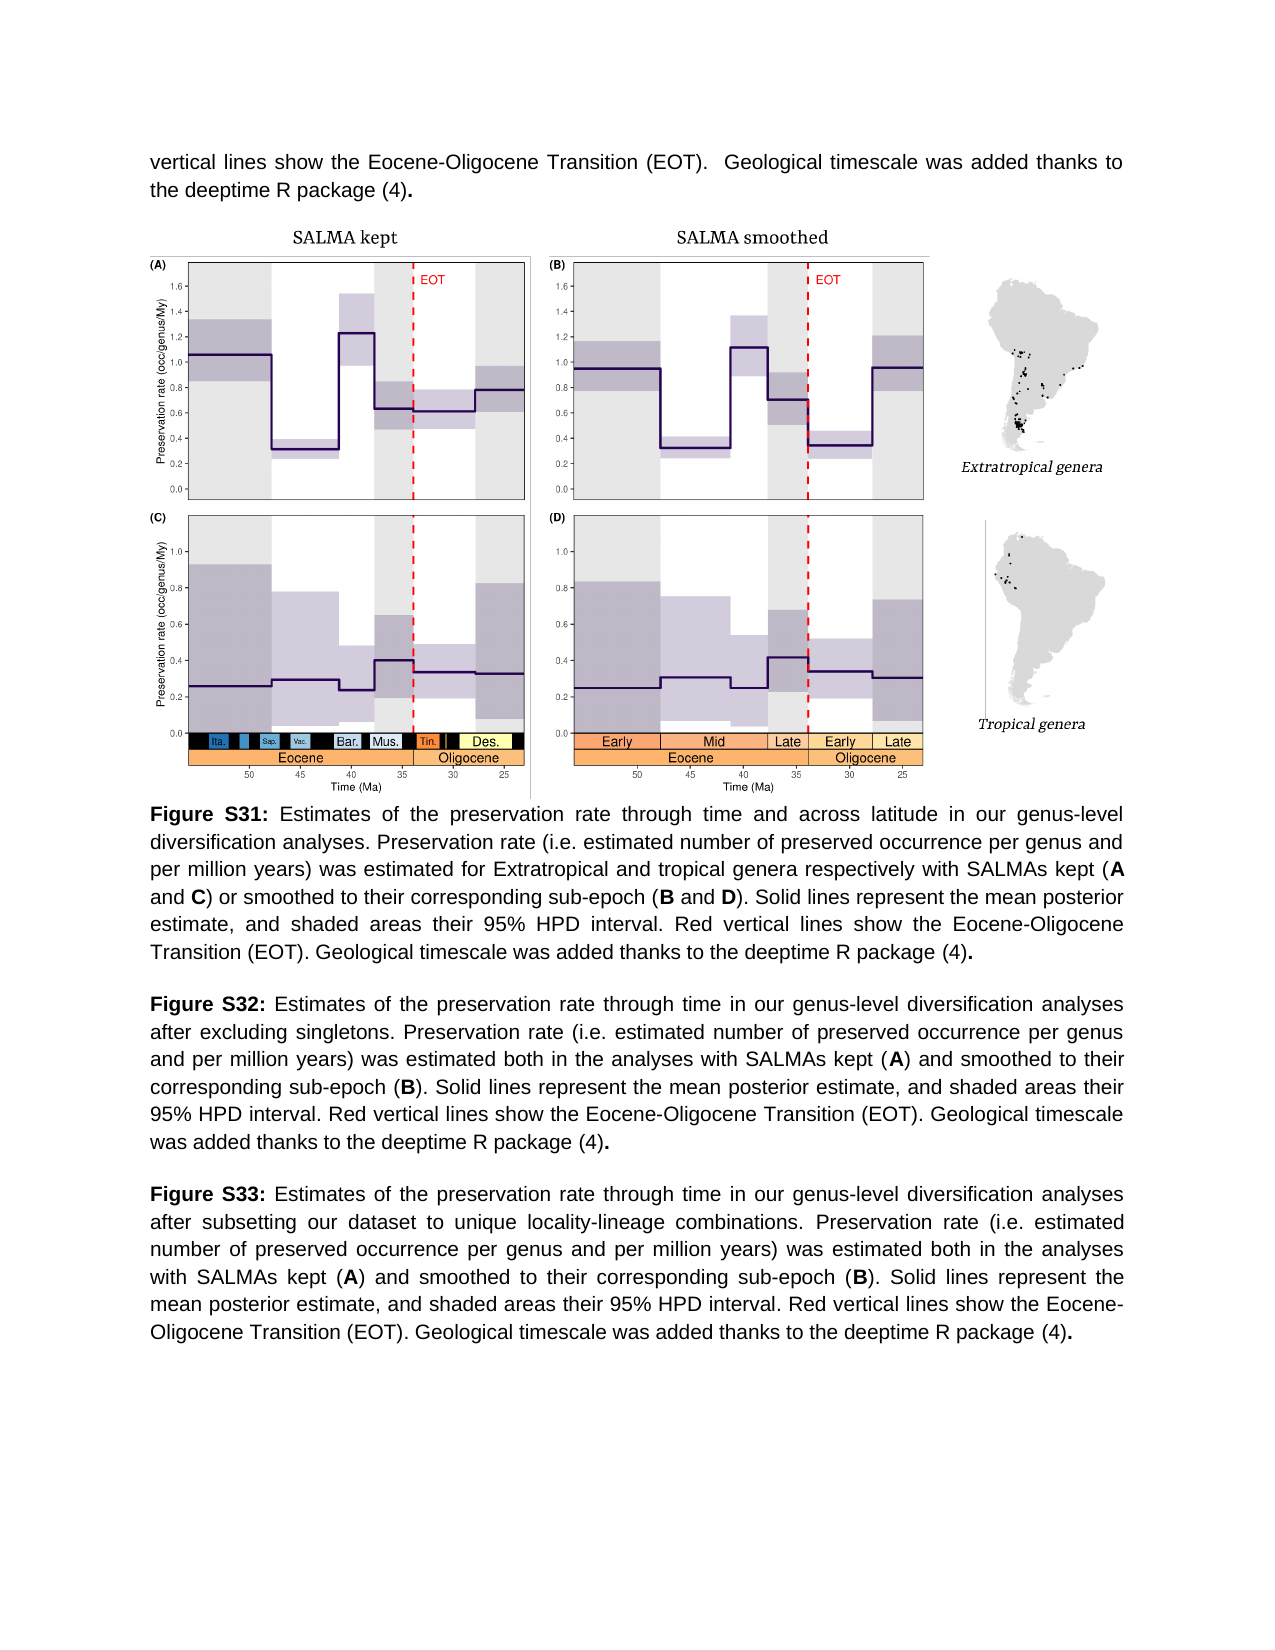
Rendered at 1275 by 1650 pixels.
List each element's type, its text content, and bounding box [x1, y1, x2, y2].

picture [150, 230, 1125, 799]
text Figure S33: Estimates of the preservation rate through time in our genus-level diversification analyses after subsetting our dataset to unique locality-lineage combinations. Preservation rate (i.e. estimated number of preserved occurrence per genus and per million years) was estimated both in the analyses with SALMAs kept (A) and smoothed to their corresponding sub-epoch (B). Solid lines represent the mean posterior estimate, and shaded areas their 95% HPD interval. Red vertical lines show the Eocene-Oligocene Transition (EOT). Geological timescale was added thanks to the deeptime R package (4). [150, 1182, 1125, 1344]
text Figure S32: Estimates of the preservation rate through time in our genus-level diversification analyses after excluding singletons. Preservation rate (i.e. estimated number of preserved occurrence per genus and per million years) was estimated both in the analyses with SALMAs kept (A) and smoothed to their corresponding sub-epoch (B). Solid lines represent the mean posterior estimate, and shaded areas their 95% HPD interval. Red vertical lines show the Eocene-Oligocene Transition (EOT). Geological timescale was added thanks to the deeptime R package (4). [150, 992, 1125, 1154]
text Figure S31: Estimates of the preservation rate through time and across latitude in our genus-level diversification analyses. Preservation rate (i.e. estimated number of preserved occurrence per genus and per million years) was estimated for Extratropical and tropical genera respectively with SALMAs kept (A and C) or smoothed to their corresponding sub-epoch (B and D). Solid lines represent the mean posterior estimate, and shaded areas their 95% HPD interval. Red vertical lines show the Eocene-Oligocene Transition (EOT). Geological timescale was added thanks to the deeptime R package (4). [150, 799, 1125, 964]
text vertical lines show the Eocene-Oligocene Transition (EOT). Geological timescale was added thanks to the deeptime R package (4). [150, 150, 1125, 201]
